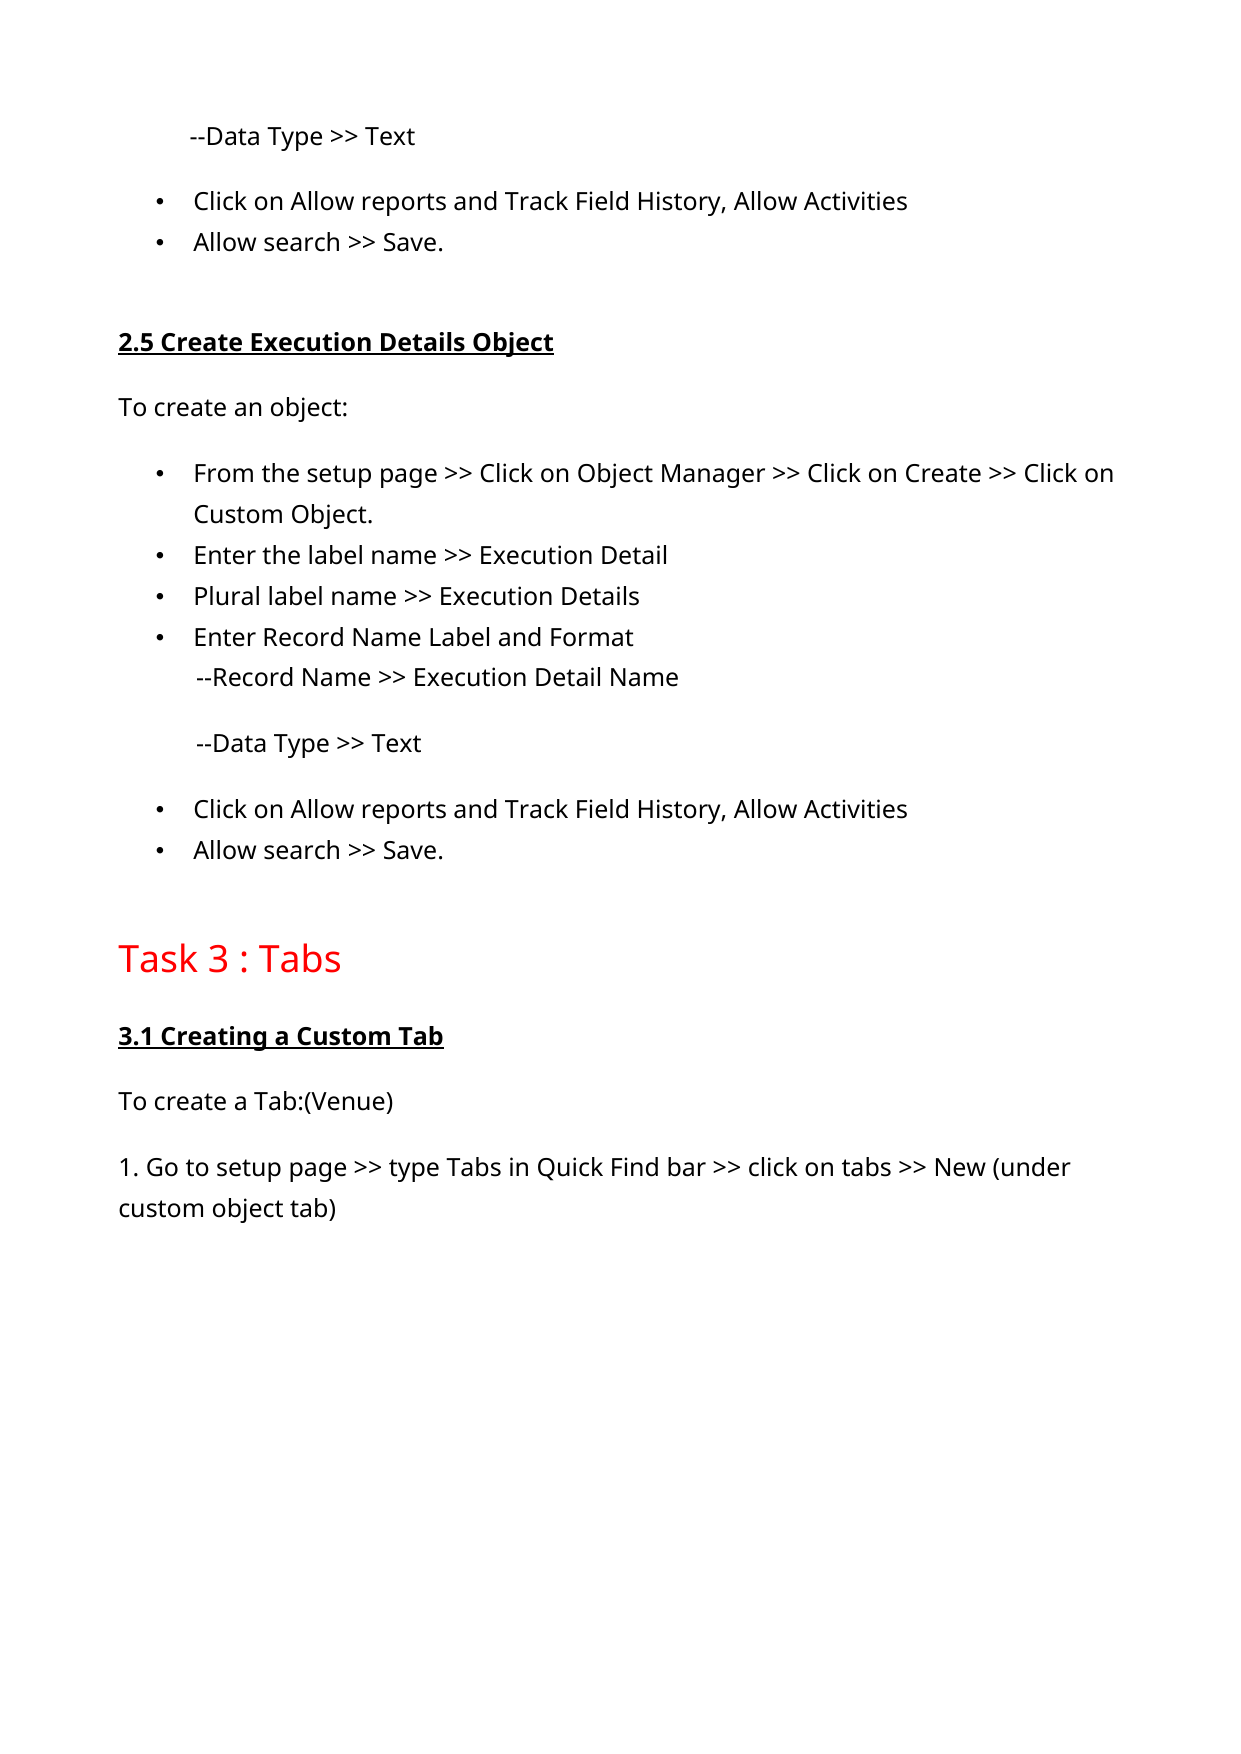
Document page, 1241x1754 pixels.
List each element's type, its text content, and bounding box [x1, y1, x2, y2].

text To create a Tab:(Venue) [118, 1084, 1122, 1118]
text --Data Type >> Text [118, 118, 1122, 152]
list Click on Allow reports and Track Field History, Allow Activities [156, 792, 1122, 826]
list Allow search >> Save. [156, 225, 1122, 259]
list Click on Allow reports and Track Field History, Allow Activities [156, 184, 1122, 218]
list Enter Record Name Label and Format [156, 619, 1122, 653]
text --Record Name >> Execution Detail Name [118, 660, 1122, 694]
list Enter the label name >> Execution Detail [156, 537, 1122, 572]
text Task 3 : Tabs [118, 932, 1122, 983]
list From the setup page >> Click on Object Manager >> Click on Create >> Click on Custom Object. [156, 456, 1122, 531]
text To create an object: [118, 390, 1122, 424]
text 3.1 Creating a Custom Tab [118, 1018, 1122, 1052]
text 1. Go to setup page >> type Tabs in Quick Find bar >> click on tabs >> New (under custom object tab) [118, 1150, 1122, 1225]
list Allow search >> Save. [156, 832, 1122, 867]
list Plural label name >> Execution Details [156, 578, 1122, 612]
text 2.5 Create Execution Details Object [118, 324, 1122, 358]
text --Data Type >> Text [118, 726, 1122, 760]
